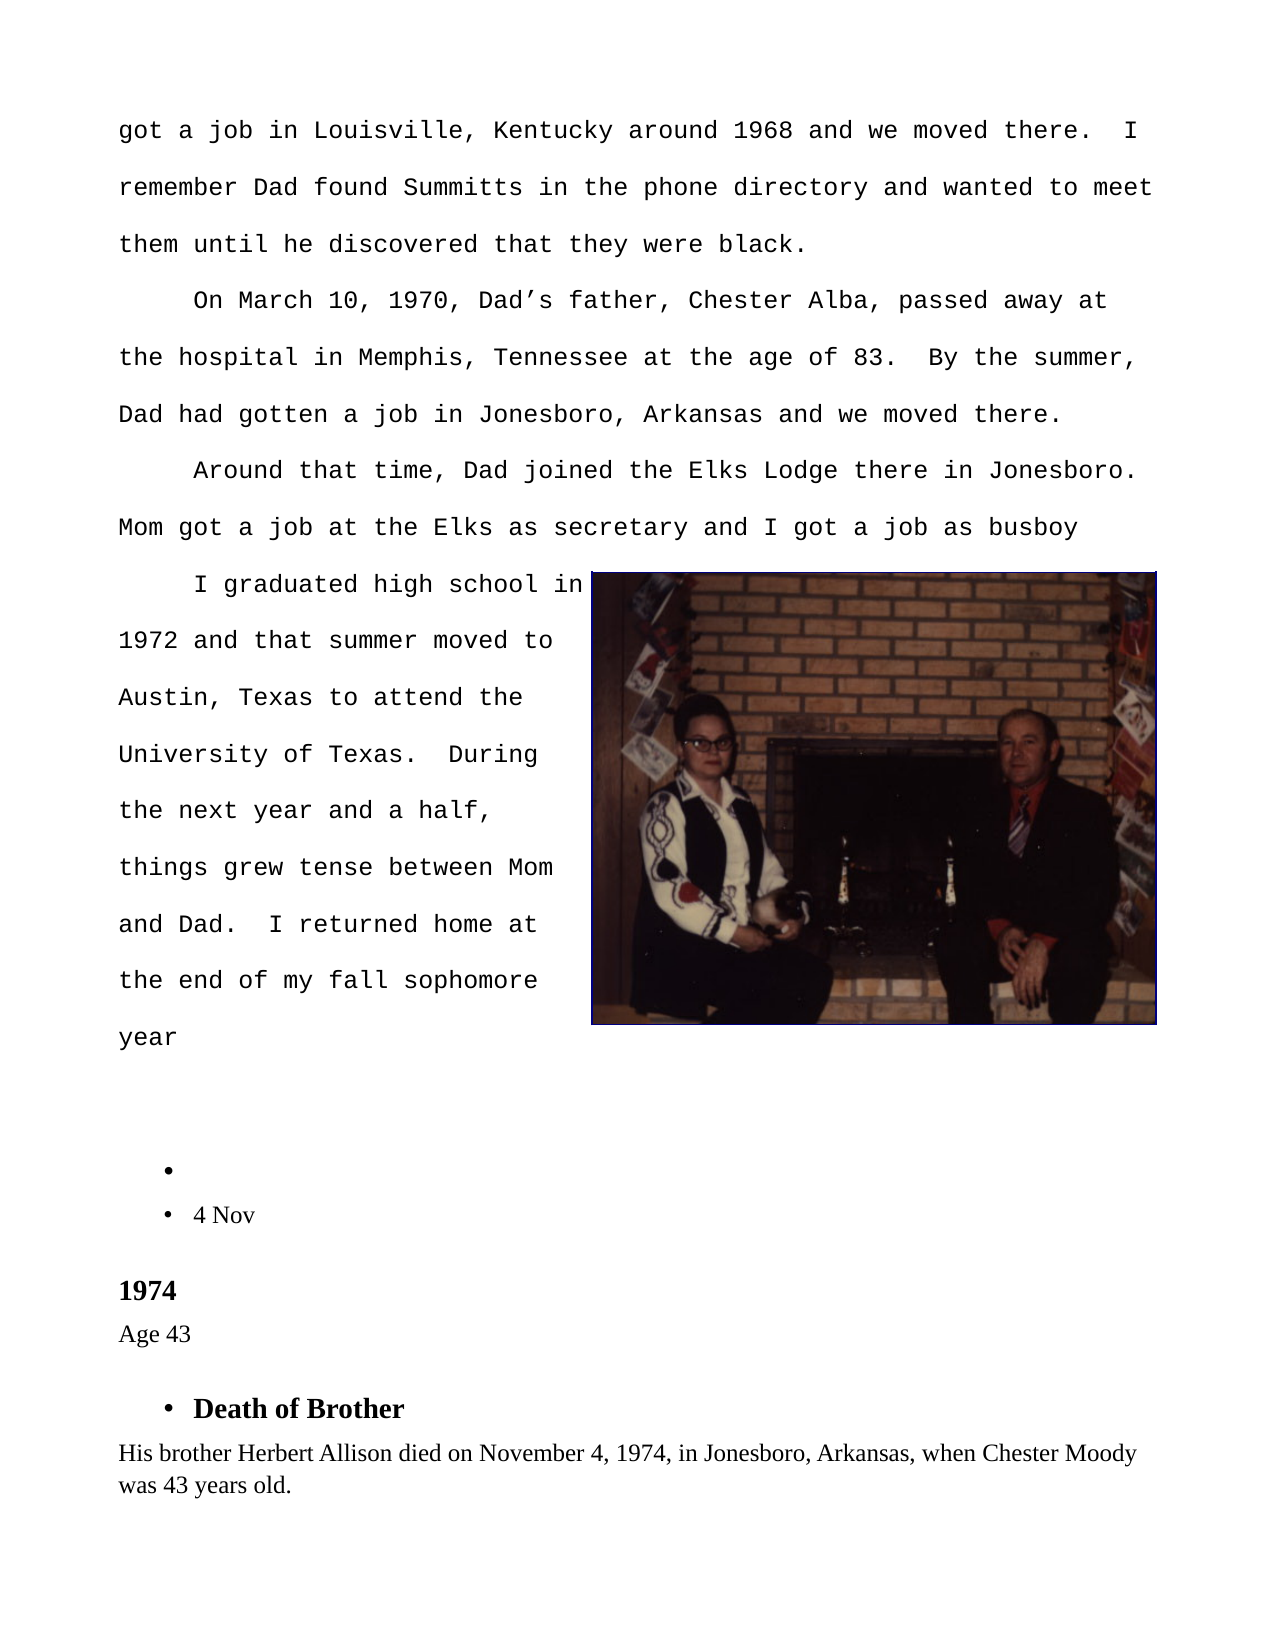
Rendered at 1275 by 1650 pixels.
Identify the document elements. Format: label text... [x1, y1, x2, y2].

text On March 10, 1970, Dad’s father, Chester Alba, passed away at the hospital in Memphis, Tennessee at the age of 83. By the summer, Dad had gotten a job in Jonesboro, Arkansas and we moved there. [118, 288, 1157, 430]
text Age 43 [118, 1319, 1157, 1348]
subtitle 1974 [118, 1273, 1157, 1306]
text His brother Herbert Allison died on November 4, 1974, in Jonesboro, Arkansas, when Chester Moody was 43 years old. [118, 1438, 1157, 1499]
text I graduated high school in 1972 and that summer moved to Austin, Texas to attend the University of Texas. During the next year and a half, things grew tense between Mom and Dad. I returned home at the end of my fall sophomore year [118, 571, 1157, 1053]
text Around that time, Dad joined the Elks Lodge there in Jonesboro. Mom got a job at the Elks as secretary and I got a job as busboy [118, 458, 1157, 543]
subtitle Death of Brother [164, 1391, 1157, 1425]
text got a job in Louisville, Kentucky around 1968 and we moved there. I remember Dad found Summitts in the phone directory and wanted to meet them until he discovered that they were black. [118, 118, 1157, 260]
picture [593, 573, 1155, 1024]
list 4 Nov [164, 1200, 1157, 1229]
